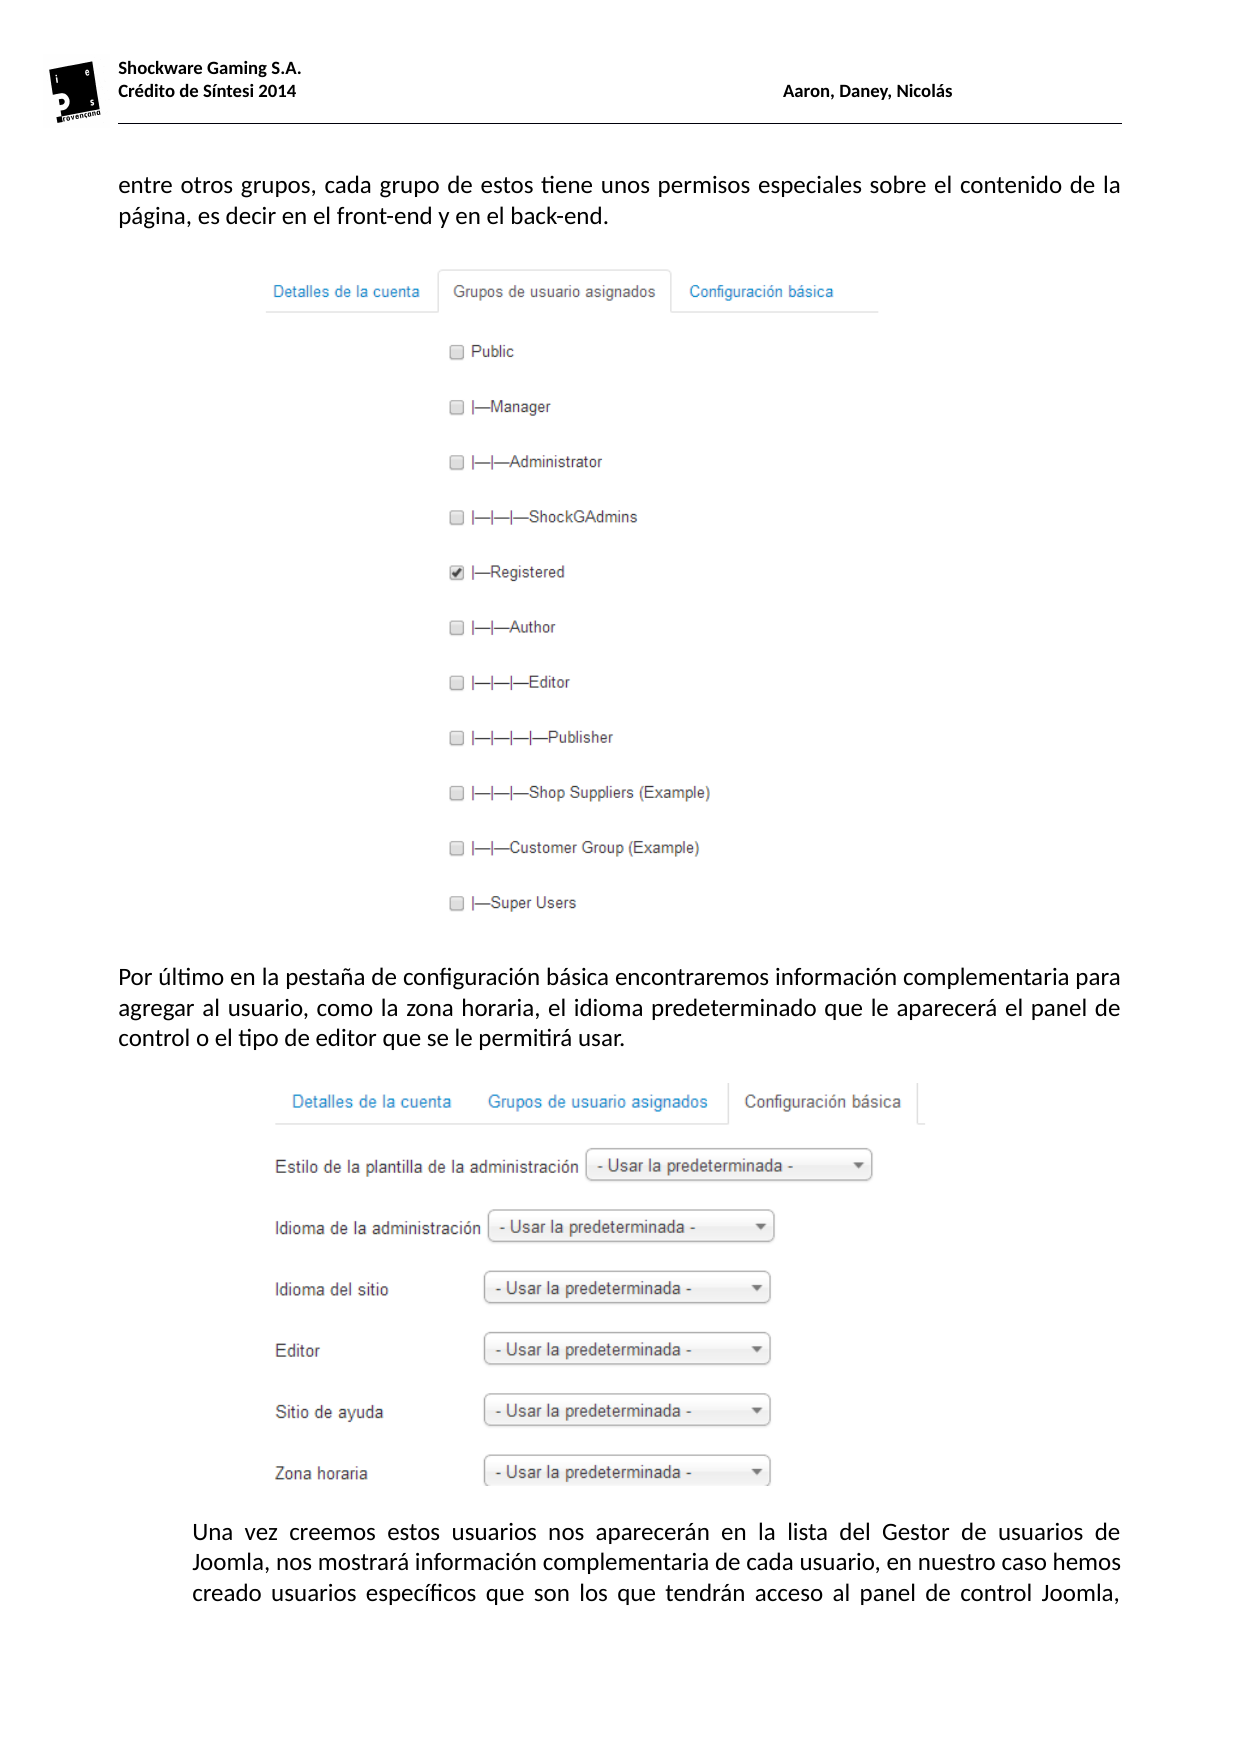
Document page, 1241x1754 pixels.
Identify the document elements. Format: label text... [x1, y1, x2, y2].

text Por último en la pestaña de configuración básica encontraremos información complementaria para agregar al usuario, como la zona horaria, el idioma predeterminado que le aparecerá el panel de control o el tipo de editor que se le permitirá usar. [118, 961, 1122, 1053]
text entre otros grupos, cada grupo de estos tiene unos permisos especiales sobre el contenido de la página, es decir en el front-end y en el back-end. [118, 169, 1122, 230]
text Una vez creemos estos usuarios nos aparecerán en la lista del Gestor de usuarios de Joomla, nos mostrará información complementaria de cada usuario, en nuestro caso hemos creado usuarios específicos que son los que tendrán acceso al panel de control Joomla, [192, 1516, 1122, 1607]
